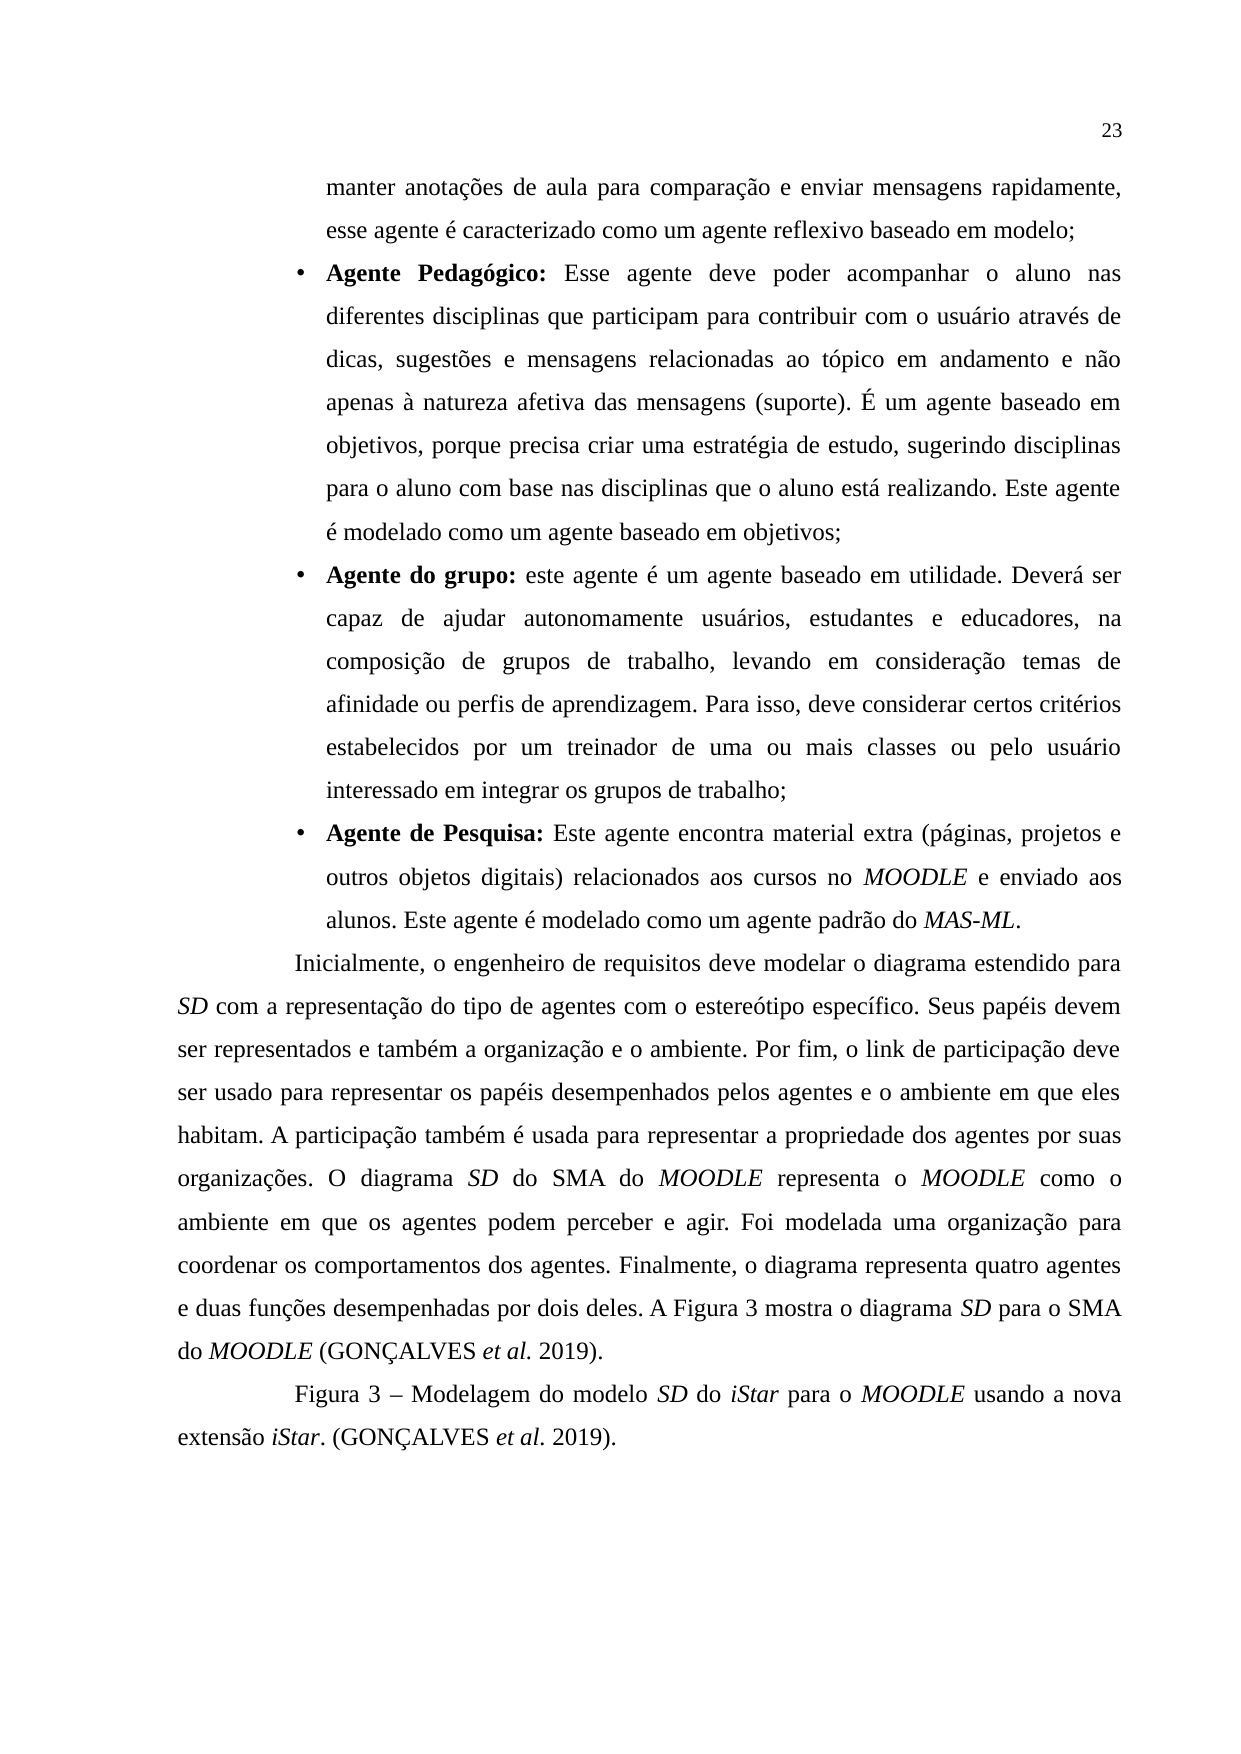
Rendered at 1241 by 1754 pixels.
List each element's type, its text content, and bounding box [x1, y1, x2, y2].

list manter anotações de aula para comparação e enviar mensagens rapidamente, esse agente é caracterizado como um agente reflexivo baseado em modelo; [296, 172, 1122, 243]
text Figura 3 – Modelagem do modelo SD do iStar para o MOODLE usando a nova extensão iStar. (GONÇALVES et al. 2019). [177, 1379, 1122, 1451]
text Inicialmente, o engenheiro de requisitos deve modelar o diagrama estendido para SD com a representação do tipo de agentes com o estereótipo específico. Seus papéis devem ser representados e também a organização e o ambiente. Por fim, o link de participação deve ser usado para representar os papéis desempenhados pelos agentes e o ambiente em que eles habitam. A participação também é usada para representar a propriedade dos agentes por suas organizações. O diagrama SD do SMA do MOODLE representa o MOODLE como o ambiente em que os agentes podem perceber e agir. Foi modelada uma organização para coordenar os comportamentos dos agentes. Finalmente, o diagrama representa quatro agentes e duas funções desempenhadas por dois deles. A Figura 3 mostra o diagrama SD para o SMA do MOODLE (GONÇALVES et al. 2019). [177, 948, 1122, 1365]
list Agente Pedagógico: Esse agente deve poder acompanhar o aluno nas diferentes disciplinas que participam para contribuir com o usuário através de dicas, sugestões e mensagens relacionadas ao tópico em andamento e não apenas à natureza afetiva das mensagens (suporte). É um agente baseado em objetivos, porque precisa criar uma estratégia de estudo, sugerindo disciplinas para o aluno com base nas disciplinas que o aluno está realizando. Este agente é modelado como um agente baseado em objetivos; [296, 258, 1122, 545]
list Agente do grupo: este agente é um agente baseado em utilidade. Deverá ser capaz de ajudar autonomamente usuários, estudantes e educadores, na composição de grupos de trabalho, levando em consideração temas de afinidade ou perfis de aprendizagem. Para isso, deve considerar certos critérios estabelecidos por um treinador de uma ou mais classes ou pelo usuário interessado em integrar os grupos de trabalho; [296, 560, 1122, 804]
list Agente de Pesquisa: Este agente encontra material extra (páginas, projetos e outros objetos digitais) relacionados aos cursos no MOODLE e enviado aos alunos. Este agente é modelado como um agente padrão do MAS-ML. [296, 818, 1122, 933]
